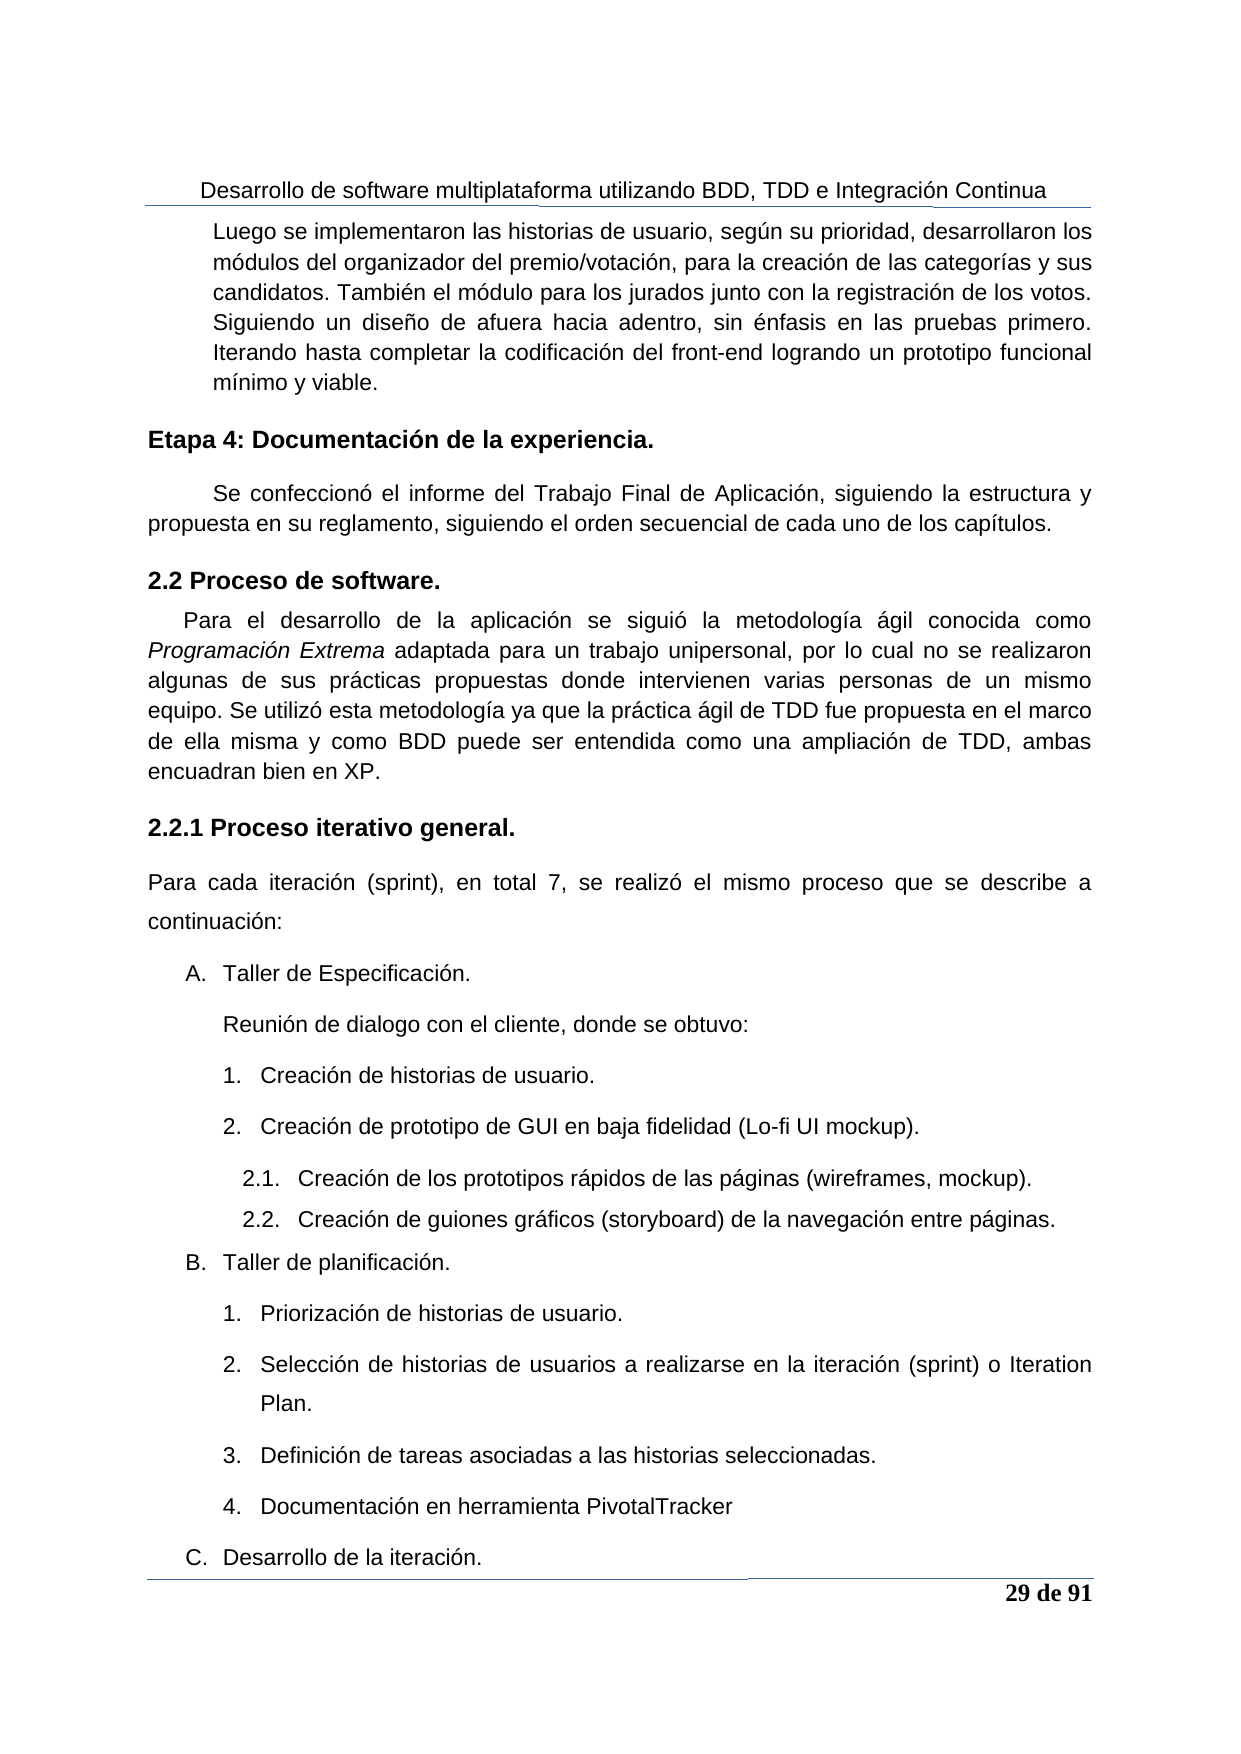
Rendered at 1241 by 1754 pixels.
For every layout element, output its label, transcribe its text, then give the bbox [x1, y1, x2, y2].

list Priorización de historias de usuario. [223, 1300, 1093, 1326]
list Definición de tareas asociadas a las historias seleccionadas. [223, 1442, 1093, 1468]
list Reunión de dialogo con el cliente, donde se obtuvo: [185, 1011, 1093, 1037]
list Creación de historias de usuario. [223, 1062, 1093, 1088]
text Para cada iteración (sprint), en total 7, se realizó el mismo proceso que se describe a continuación: [148, 869, 1093, 934]
list Taller de Especificación. [185, 959, 1093, 986]
list Creación de guiones gráficos (storyboard) de la navegación entre páginas. [242, 1206, 1093, 1233]
text Para el desarrollo de la aplicación se siguió la metodología ágil conocida como Programación Extrema adaptada para un trabajo unipersonal, por lo cual no se realizaron algunas de sus prácticas propuestas donde intervienen varias personas de un mismo equipo. Se utilizó esta metodología ya que la práctica ágil de TDD fue propuesta en el marco de ella misma y como BDD puede ser entendida como una ampliación de TDD, ambas encuadran bien en XP. [148, 607, 1093, 784]
list Creación de prototipo de GUI en baja fidelidad (Lo-fi UI mockup). [223, 1113, 1093, 1139]
list Selección de historias de usuarios a realizarse en la iteración (sprint) o Iteration Plan. [223, 1351, 1093, 1417]
list Documentación en herramienta PivotalTracker [223, 1493, 1093, 1519]
subtitle Etapa 4: Documentación de la experiencia. [148, 424, 1093, 453]
subtitle 2.2.1 Proceso iterativo general. [148, 813, 1093, 842]
text Se confeccionó el informe del Trabajo Final de Aplicación, siguiendo la estructura y propuesta en su reglamento, siguiendo el orden secuencial de cada uno de los capítulos. [148, 480, 1093, 537]
subtitle 2.2 Proceso de software. [148, 566, 1093, 594]
list Creación de los prototipos rápidos de las páginas (wireframes, mockup). [242, 1164, 1093, 1191]
list Luego se implementaron las historias de usuario, según su prioridad, desarrollaron los módulos del organizador del premio/votación, para la creación de las categorías y sus candidatos. También el módulo para los jurados junto con la registración de los votos. Siguiendo un diseño de afuera hacia adentro, sin énfasis en las pruebas primero. Iterando hasta completar la codificación del front-end logrando un prototipo funcional mínimo y viable. [177, 218, 1093, 396]
list Taller de planificación. [185, 1248, 1093, 1275]
list Desarrollo de la iteración. [185, 1544, 1093, 1571]
